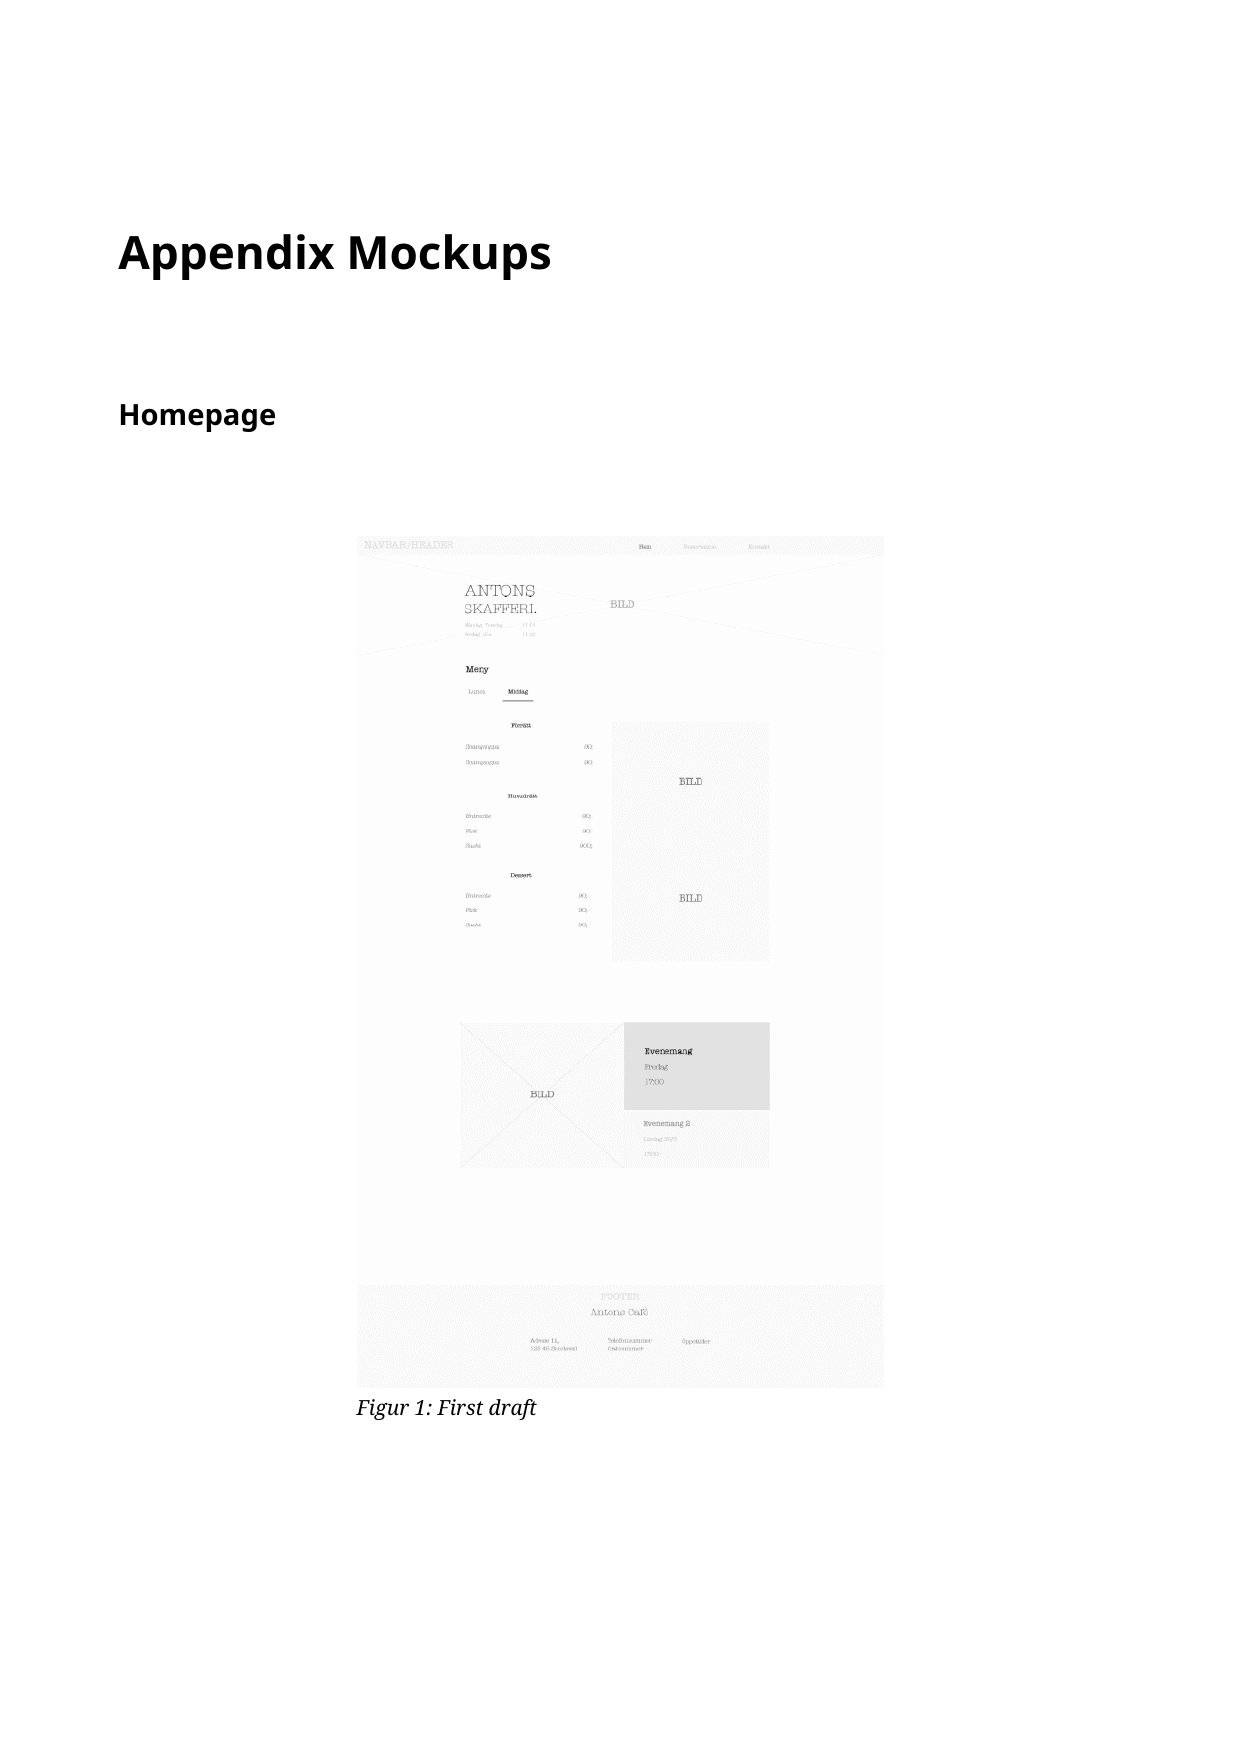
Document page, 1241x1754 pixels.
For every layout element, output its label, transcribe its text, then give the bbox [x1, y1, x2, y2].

subtitle Homepage [118, 394, 1122, 434]
subtitle Appendix Mockups [118, 221, 1122, 283]
text Figur 1: First draft [356, 1388, 884, 1421]
